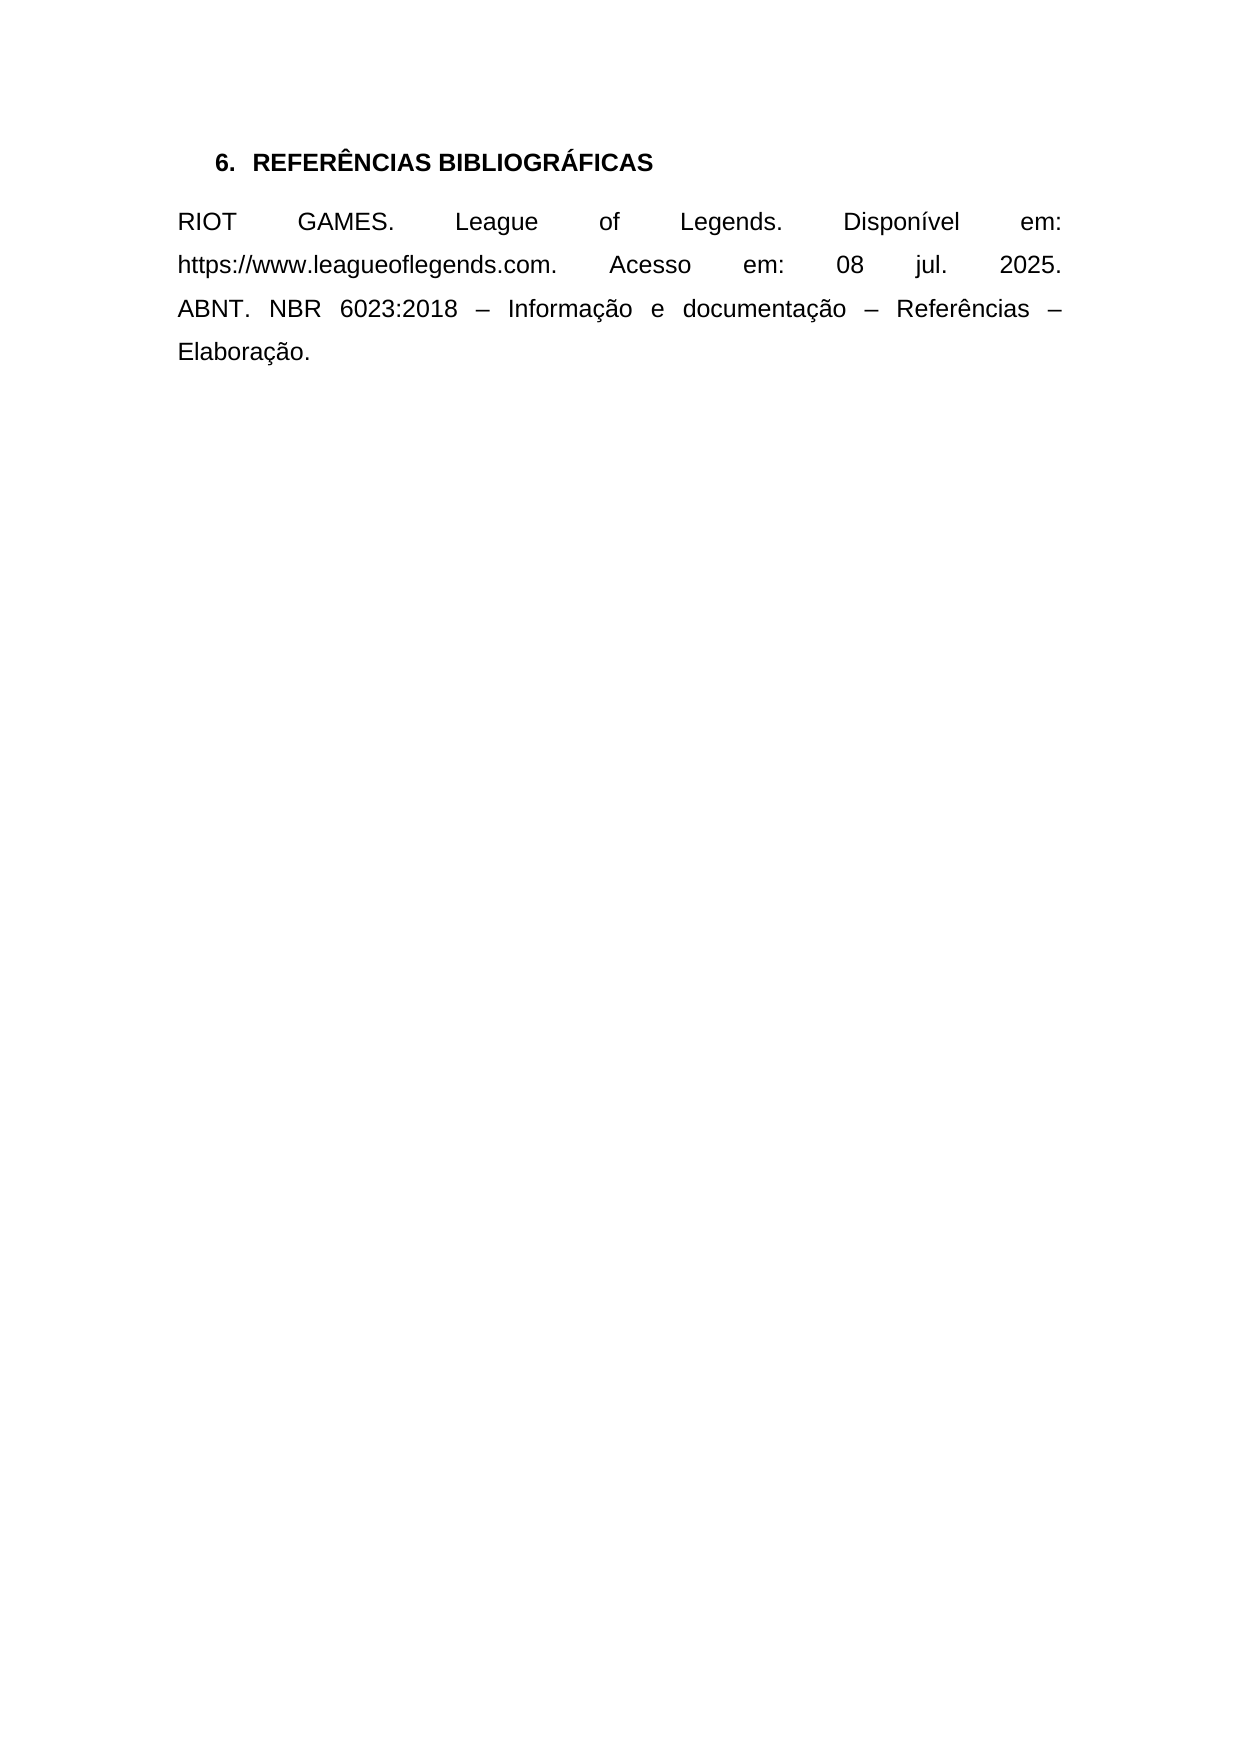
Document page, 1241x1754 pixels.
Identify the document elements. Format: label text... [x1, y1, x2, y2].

text RIOT GAMES. League of Legends. Disponível em: https://www.leagueoflegends.com. Acesso em: 08 jul. 2025. ABNT. NBR 6023:2018 – Informação e documentação – Referências – Elaboração. [177, 207, 1063, 366]
subtitle REFERÊNCIAS BIBLIOGRÁFICAS [215, 148, 1063, 176]
